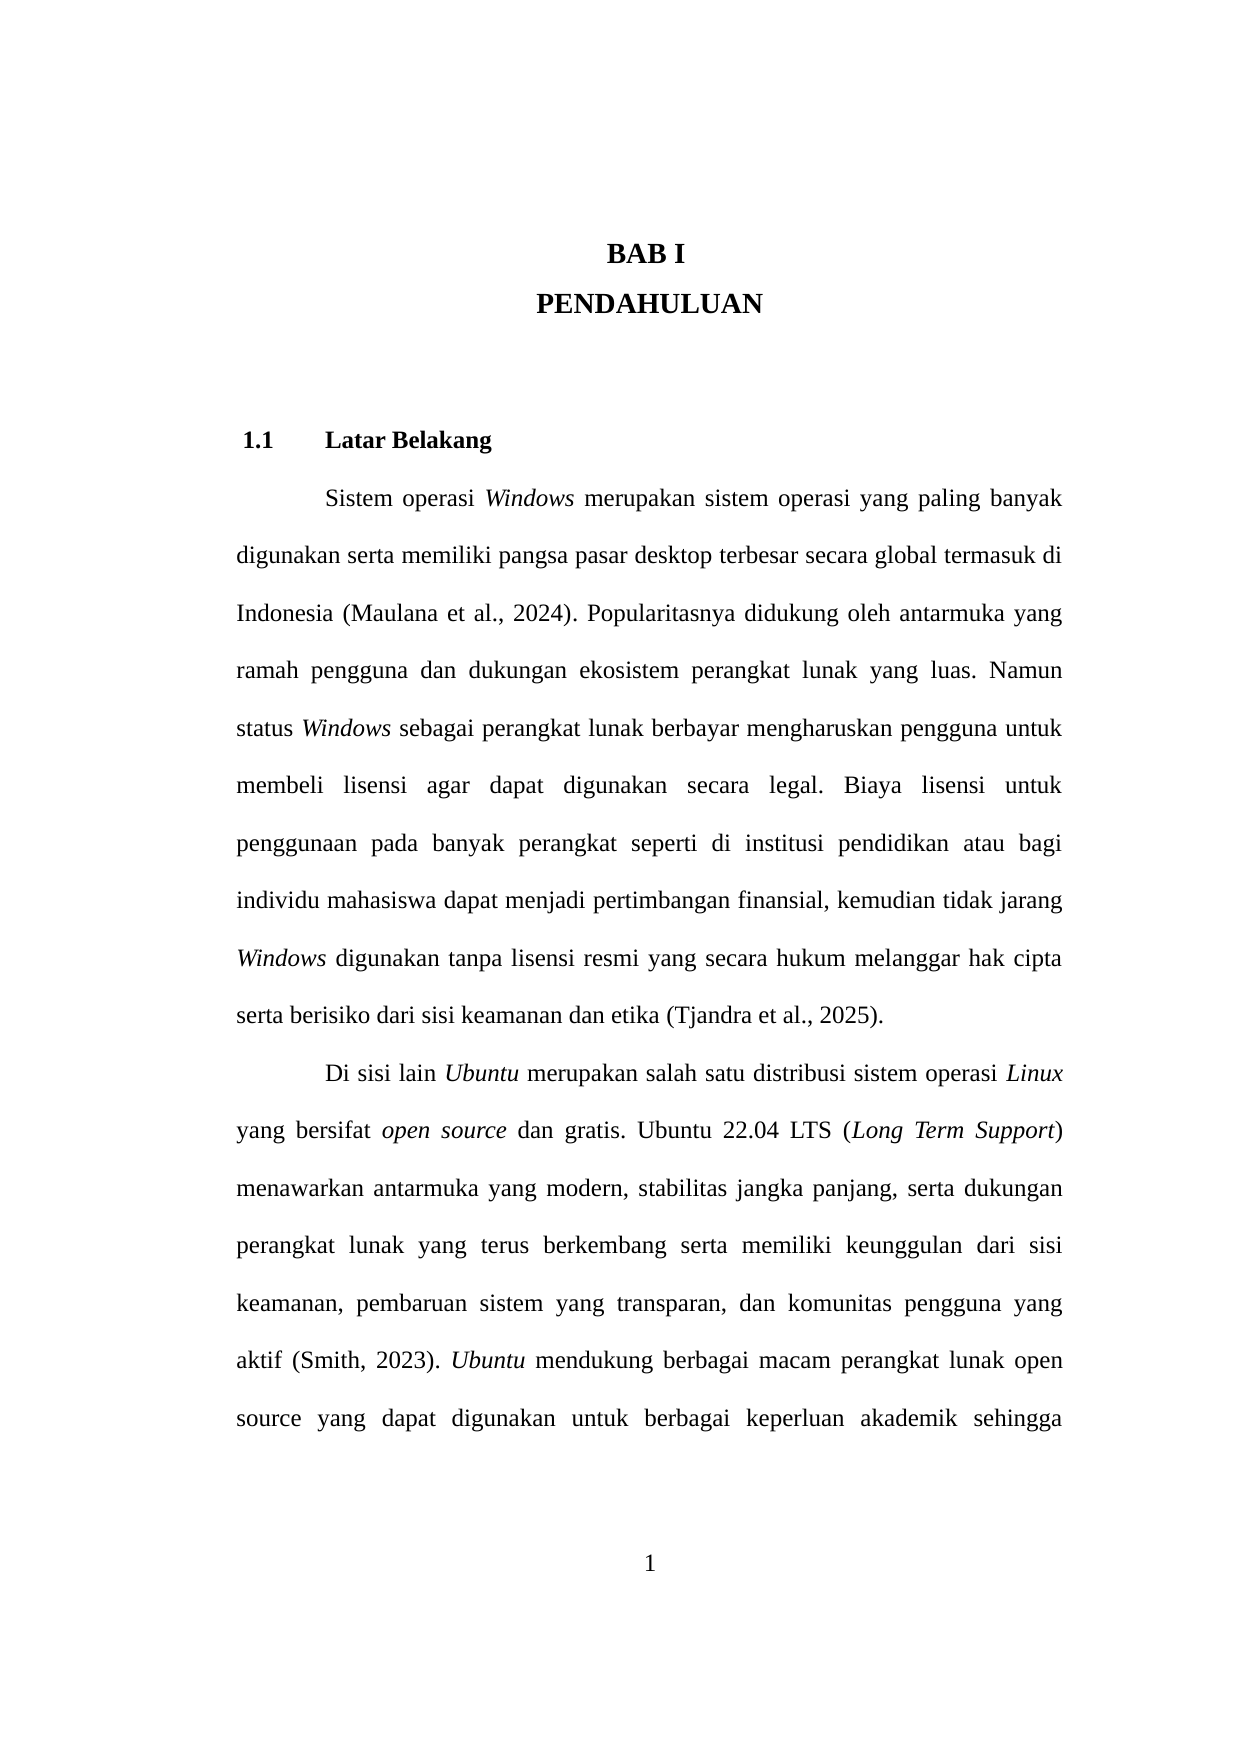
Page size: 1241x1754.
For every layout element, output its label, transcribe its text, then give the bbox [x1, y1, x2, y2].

text Sistem operasi Windows merupakan sistem operasi yang paling banyak digunakan serta memiliki pangsa pasar desktop terbesar secara global termasuk di Indonesia (Maulana et al., 2024). Popularitasnya didukung oleh antarmuka yang ramah pengguna dan dukungan ekosistem perangkat lunak yang luas. Namun status Windows sebagai perangkat lunak berbayar mengharuskan pengguna untuk membeli lisensi agar dapat digunakan secara legal. Biaya lisensi untuk penggunaan pada banyak perangkat seperti di institusi pendidikan atau bagi individu mahasiswa dapat menjadi pertimbangan finansial, kemudian tidak jarang Windows digunakan tanpa lisensi resmi yang secara hukum melanggar hak cipta serta berisiko dari sisi keamanan dan etika (Tjandra et al., 2025). [236, 483, 1063, 1029]
subtitle Latar Belakang [236, 425, 1063, 454]
text Di sisi lain Ubuntu merupakan salah satu distribusi sistem operasi Linux yang bersifat open source dan gratis. Ubuntu 22.04 LTS (Long Term Support) menawarkan antarmuka yang modern, stabilitas jangka panjang, serta dukungan perangkat lunak yang terus berkembang serta memiliki keunggulan dari sisi keamanan, pembaruan sistem yang transparan, dan komunitas pengguna yang aktif (Smith, 2023). Ubuntu mendukung berbagai macam perangkat lunak open source yang dapat digunakan untuk berbagai keperluan akademik sehingga [236, 1058, 1063, 1432]
subtitle PENDAHULUAN [236, 236, 1063, 320]
